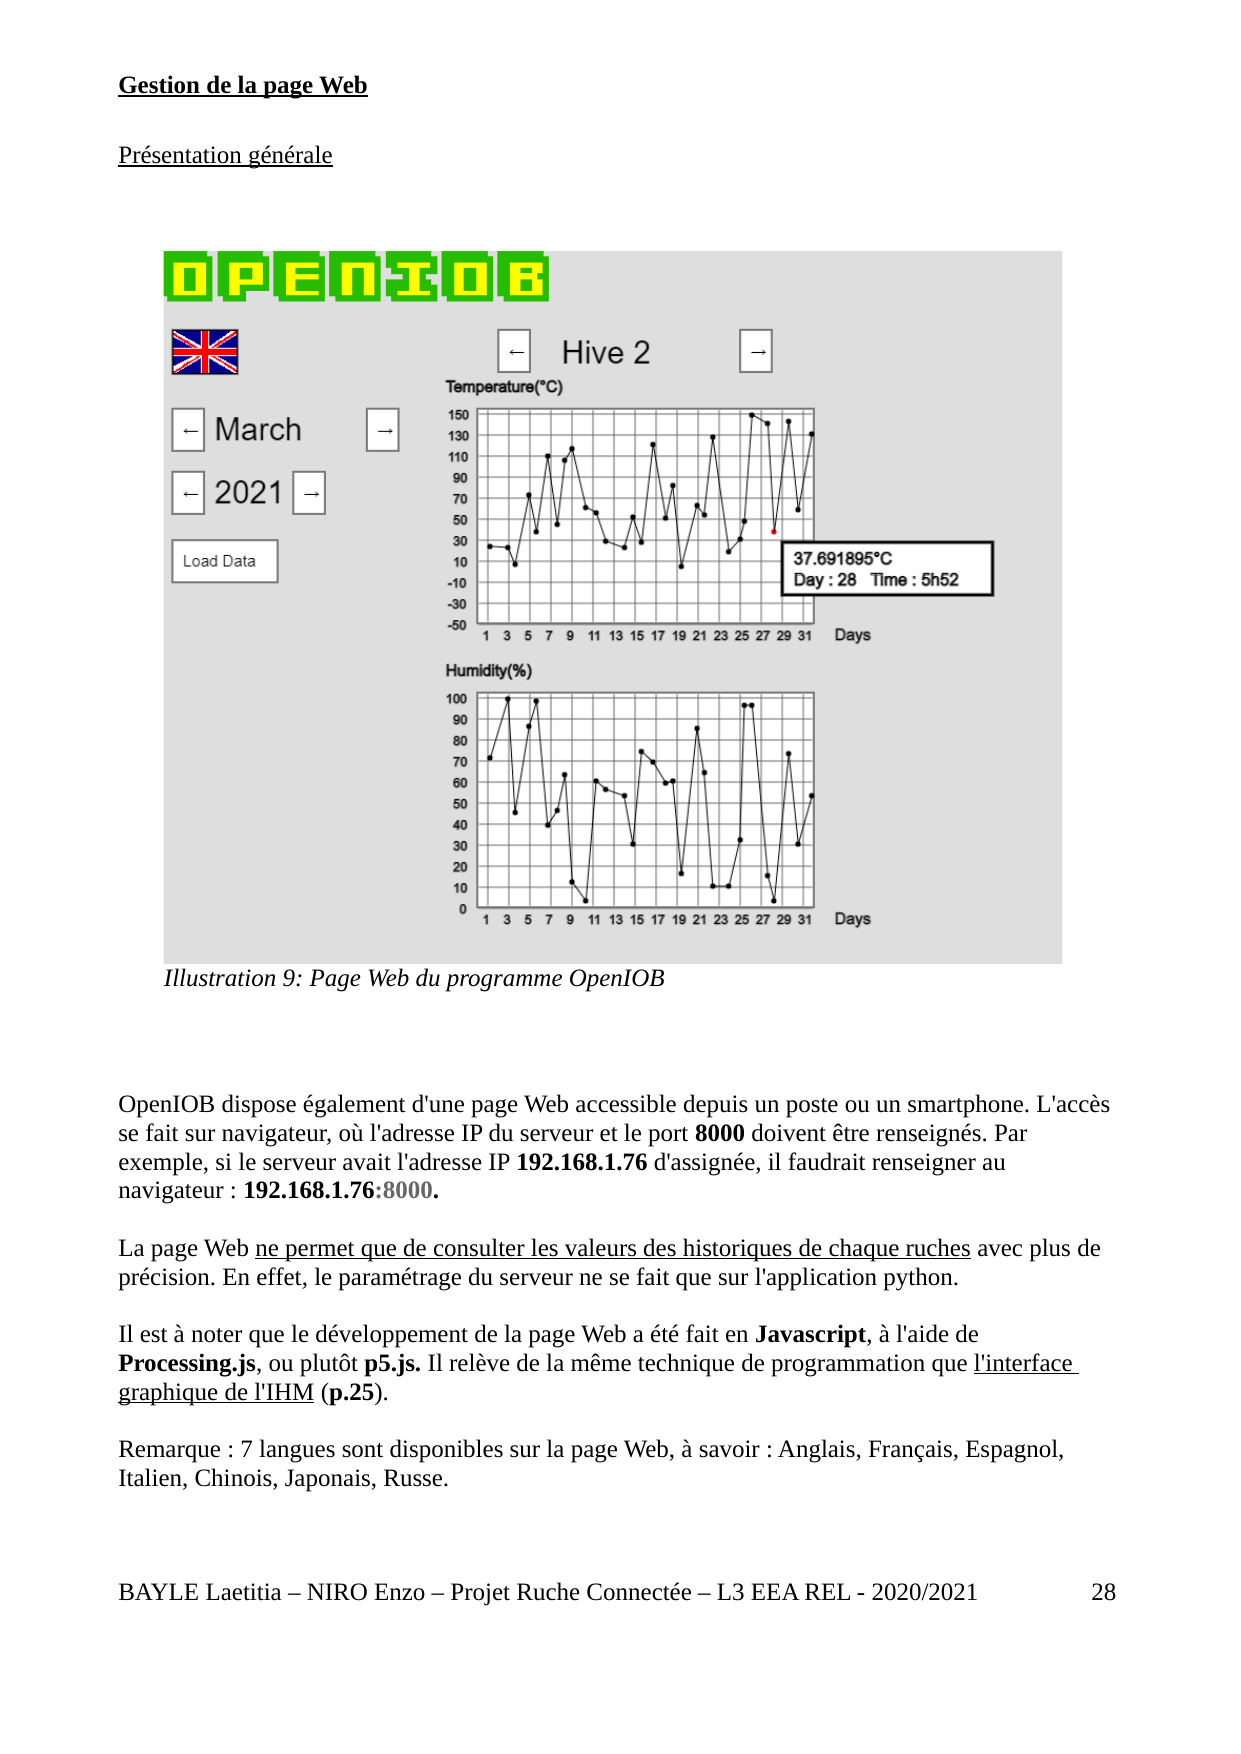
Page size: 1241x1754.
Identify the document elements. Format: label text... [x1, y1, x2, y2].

picture [163, 250, 1063, 964]
text OpenIOB dispose également d'une page Web accessible depuis un poste ou un smartphone. L'accès se fait sur navigateur, où l'adresse IP du serveur et le port 8000 doivent être renseignés. Par exemple, si le serveur avait l'adresse IP 192.168.1.76 d'assignée, il faudrait renseigner au [118, 1089, 1122, 1175]
text navigateur : 192.168.1.76:8000. [118, 1175, 1122, 1204]
text Il est à noter que le développement de la page Web a été fait en Javascript, à l'aide de Processing.js, ou plutôt p5.js. Il relève de la même technique de programmation que l'interface graphique de l'IHM (p.25). [118, 1319, 1122, 1405]
text La page Web ne permet que de consulter les valeurs des historiques de chaque ruches avec plus de précision. En effet, le paramétrage du serveur ne se fait que sur l'application python. [118, 1233, 1122, 1290]
text Remarque : 7 langues sont disponibles sur la page Web, à savoir : Anglais, Français, Espagnol, Italien, Chinois, Japonais, Russe. [118, 1434, 1122, 1492]
subtitle Gestion de la page Web [118, 70, 1122, 99]
text Illustration 9: Page Web du programme OpenIOB [164, 964, 1062, 992]
text Présentation générale [118, 140, 1122, 169]
